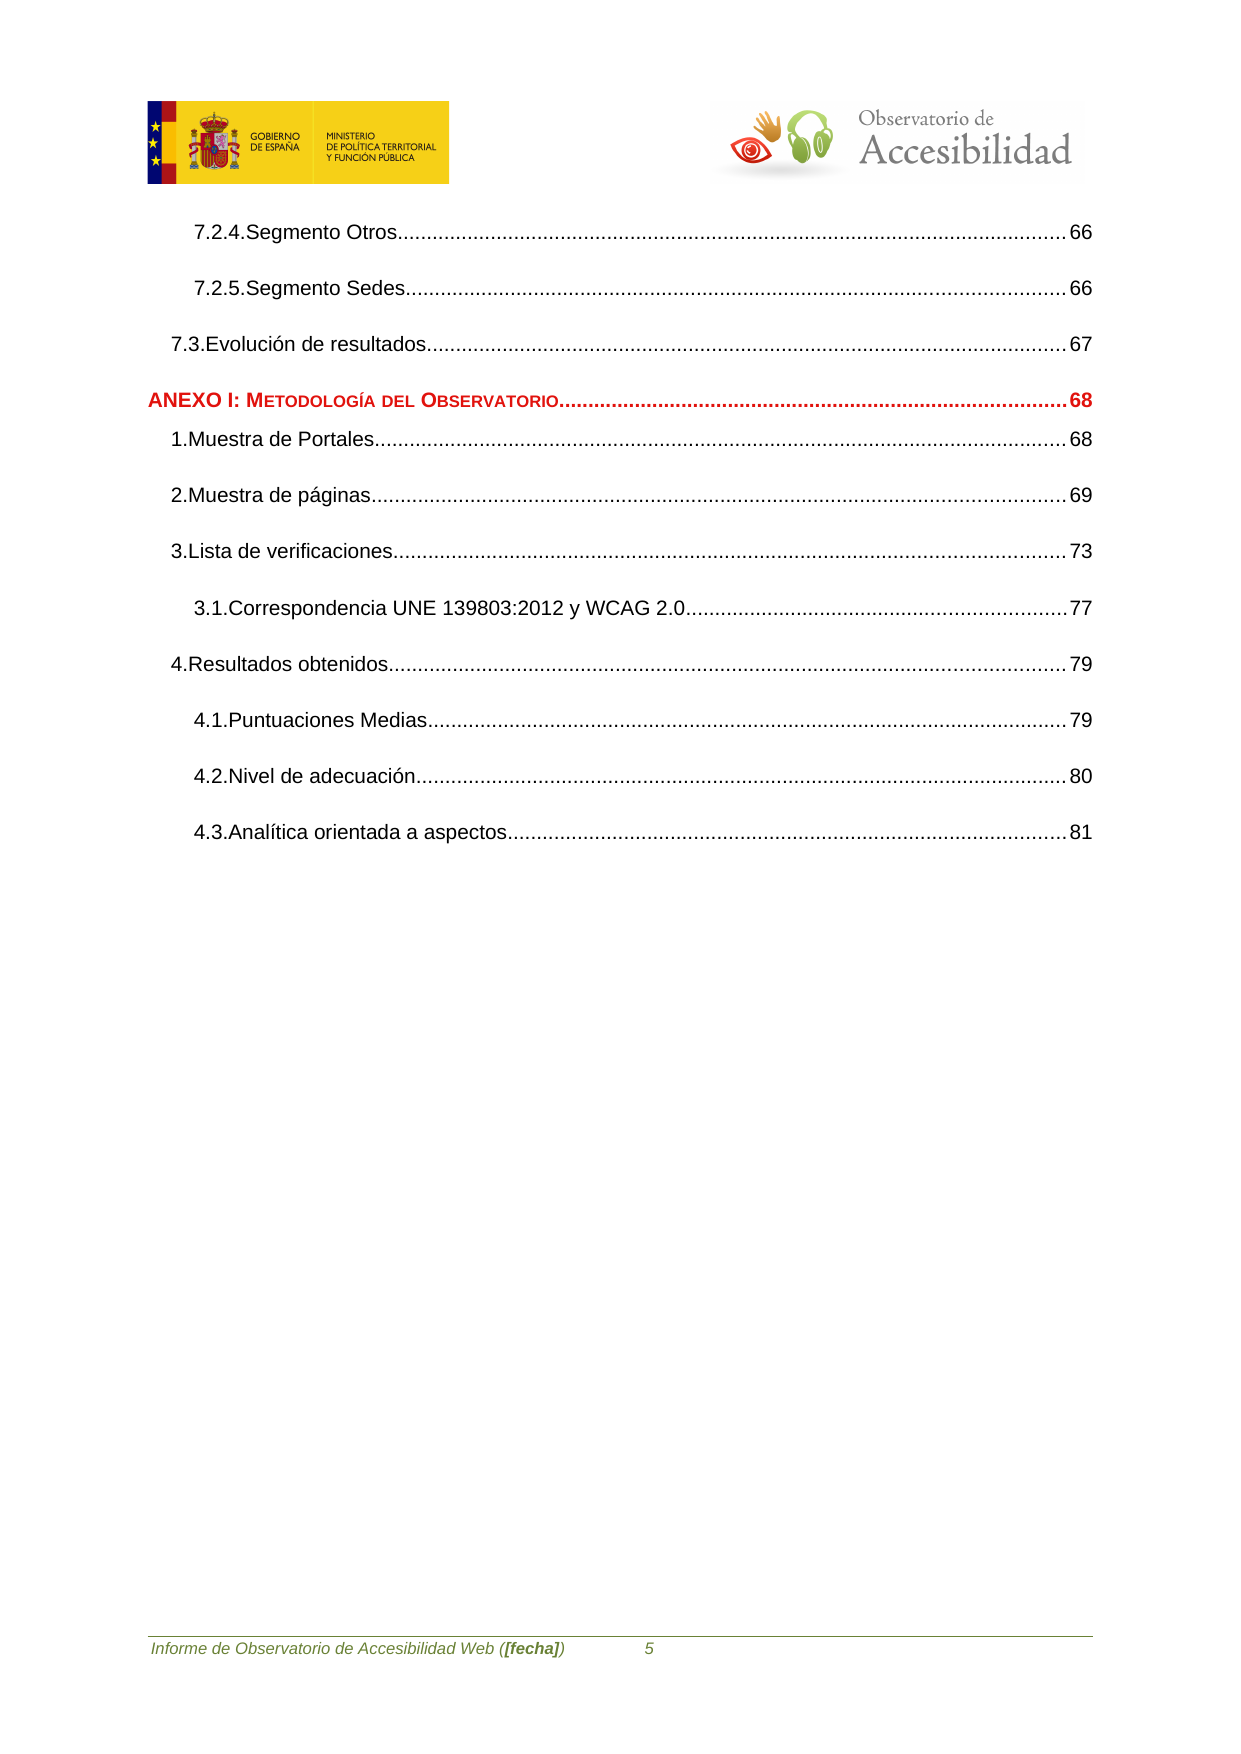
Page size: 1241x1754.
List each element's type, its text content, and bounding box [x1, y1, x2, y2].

text 1.Muestra de Portales 68 [171, 427, 1092, 451]
text 3.1.Correspondencia UNE 139803:2012 y WCAG 2.0 77 [193, 595, 1092, 619]
text 7.3.Evolución de resultados 67 [171, 332, 1092, 356]
text 2.Muestra de páginas 69 [171, 483, 1092, 507]
text ANEXO I: Metodología del Observatorio 68 [148, 388, 1092, 412]
text 7.2.5.Segmento Sedes 66 [193, 276, 1092, 300]
text 4.2.Nivel de adecuación 80 [193, 764, 1092, 788]
picture [710, 101, 1086, 184]
text 7.2.4.Segmento Otros 66 [193, 220, 1092, 244]
picture [147, 101, 450, 184]
text 4.1.Puntuaciones Medias 79 [193, 708, 1092, 732]
text 4.3.Analítica orientada a aspectos 81 [193, 820, 1092, 844]
text 3.Lista de verificaciones 73 [171, 539, 1092, 563]
text 4.Resultados obtenidos 79 [171, 652, 1092, 676]
